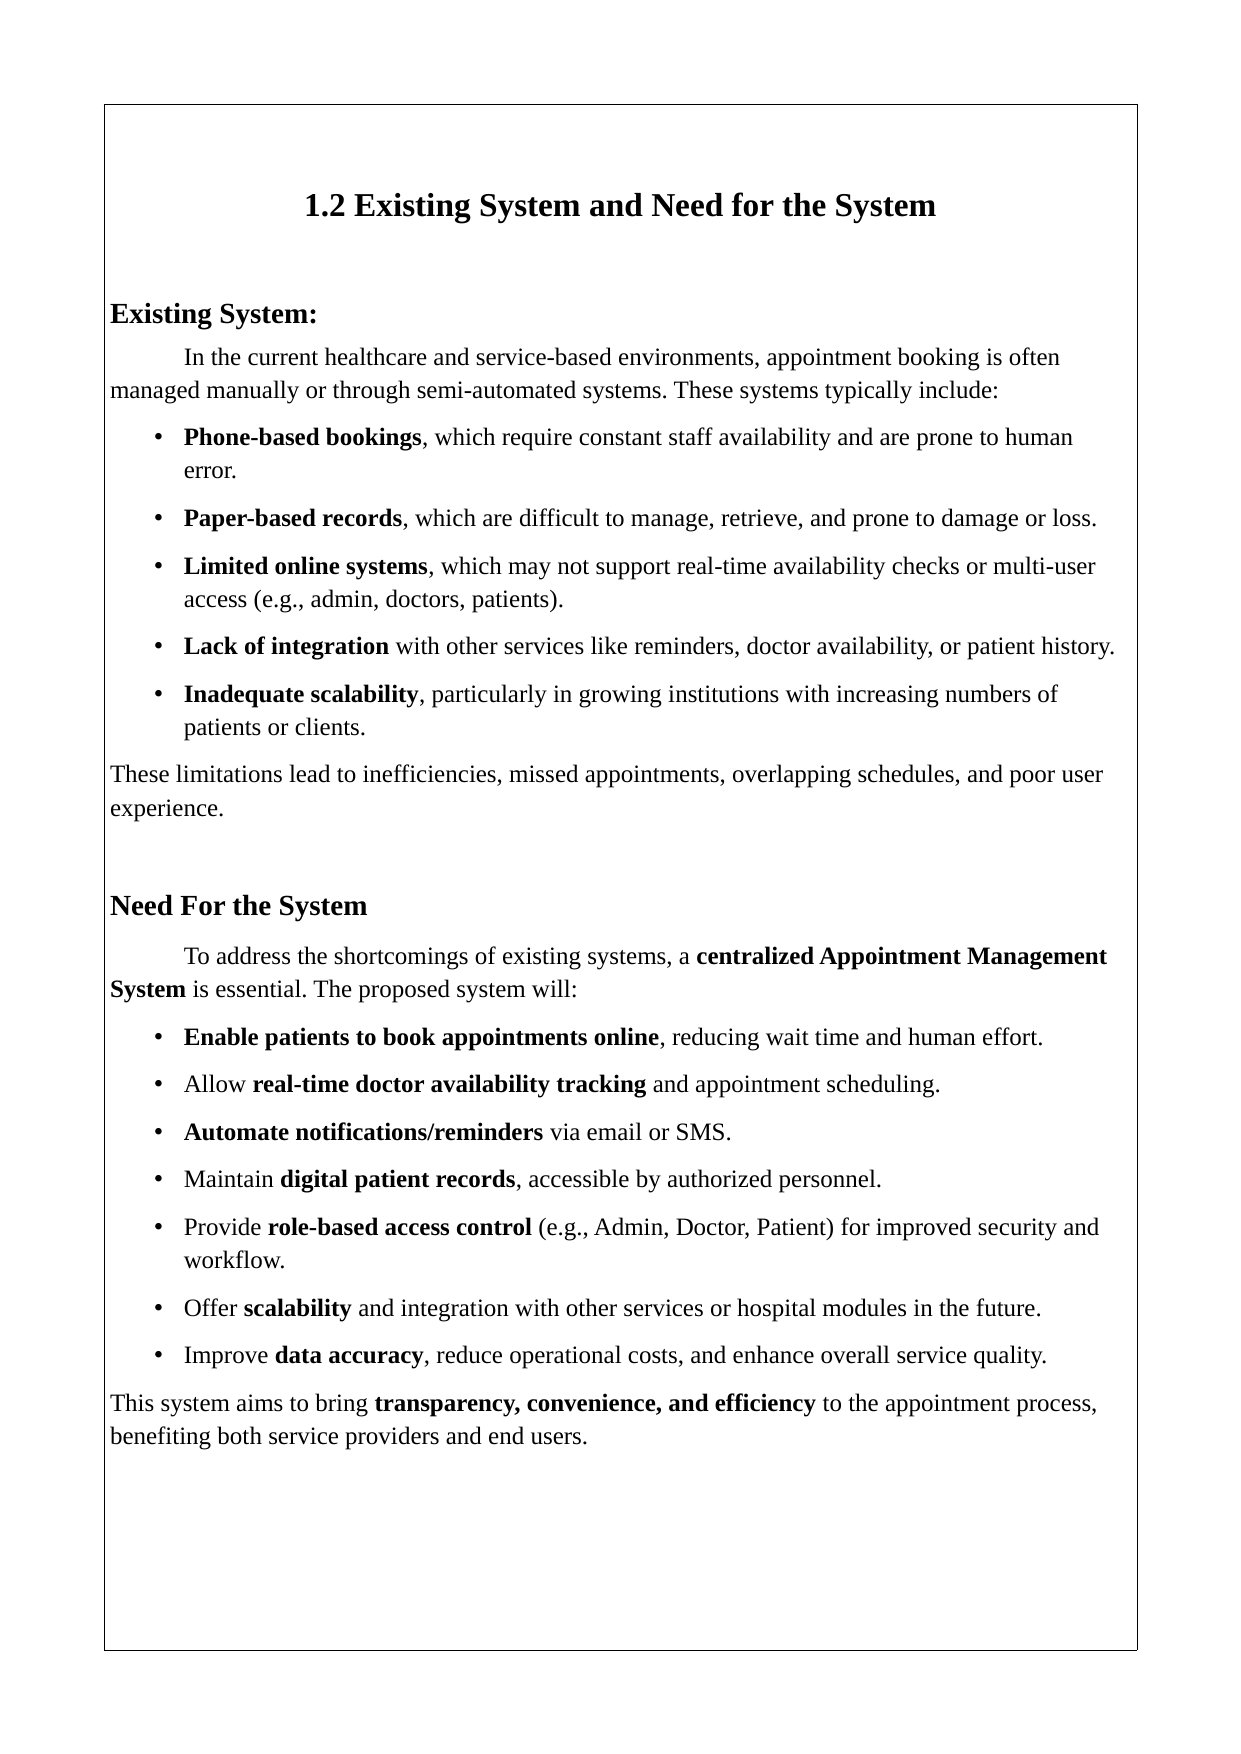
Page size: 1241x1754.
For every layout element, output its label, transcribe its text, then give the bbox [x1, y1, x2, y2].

text Need For the System [110, 888, 1131, 921]
list Phone-based bookings, which require constant staff availability and are prone to human error. [154, 422, 1131, 484]
list Automate notifications/reminders via email or SMS. [154, 1117, 1131, 1146]
text In the current healthcare and service-based environments, appointment booking is often managed manually or through semi-automated systems. These systems typically include: [110, 342, 1131, 404]
list Inadequate scalability, particularly in growing institutions with increasing numbers of patients or clients. [154, 679, 1131, 741]
text To address the shortcomings of existing systems, a centralized Appointment Management System is essential. The proposed system will: [110, 941, 1131, 1003]
list Provide role-based access control (e.g., Admin, Doctor, Patient) for improved security and workflow. [154, 1212, 1131, 1274]
list Maintain digital patient records, accessible by authorized personnel. [154, 1164, 1131, 1193]
list Offer scalability and integration with other services or hospital modules in the future. [154, 1293, 1131, 1321]
list Limited online systems, which may not support real-time availability checks or multi-user access (e.g., admin, doctors, patients). [154, 551, 1131, 612]
list Enable patients to book appointments online, reducing wait time and human effort. [154, 1022, 1131, 1050]
list Paper-based records, which are difficult to manage, retrieve, and prone to damage or loss. [154, 503, 1131, 532]
list Allow real-time doctor availability tracking and appointment scheduling. [154, 1069, 1131, 1098]
list Lack of integration with other services like reminders, doctor availability, or patient history. [154, 631, 1131, 660]
text This system aims to bring transparency, convenience, and efficiency to the appointment process, benefiting both service providers and end users. [110, 1388, 1131, 1449]
subtitle Existing System: [110, 296, 1131, 329]
text These limitations lead to inefficiencies, missed appointments, overlapping schedules, and poor user experience. [110, 759, 1131, 821]
subtitle 1.2 Existing System and Need for the System [110, 185, 1131, 223]
list Improve data accuracy, reduce operational costs, and enhance overall service quality. [154, 1340, 1131, 1369]
